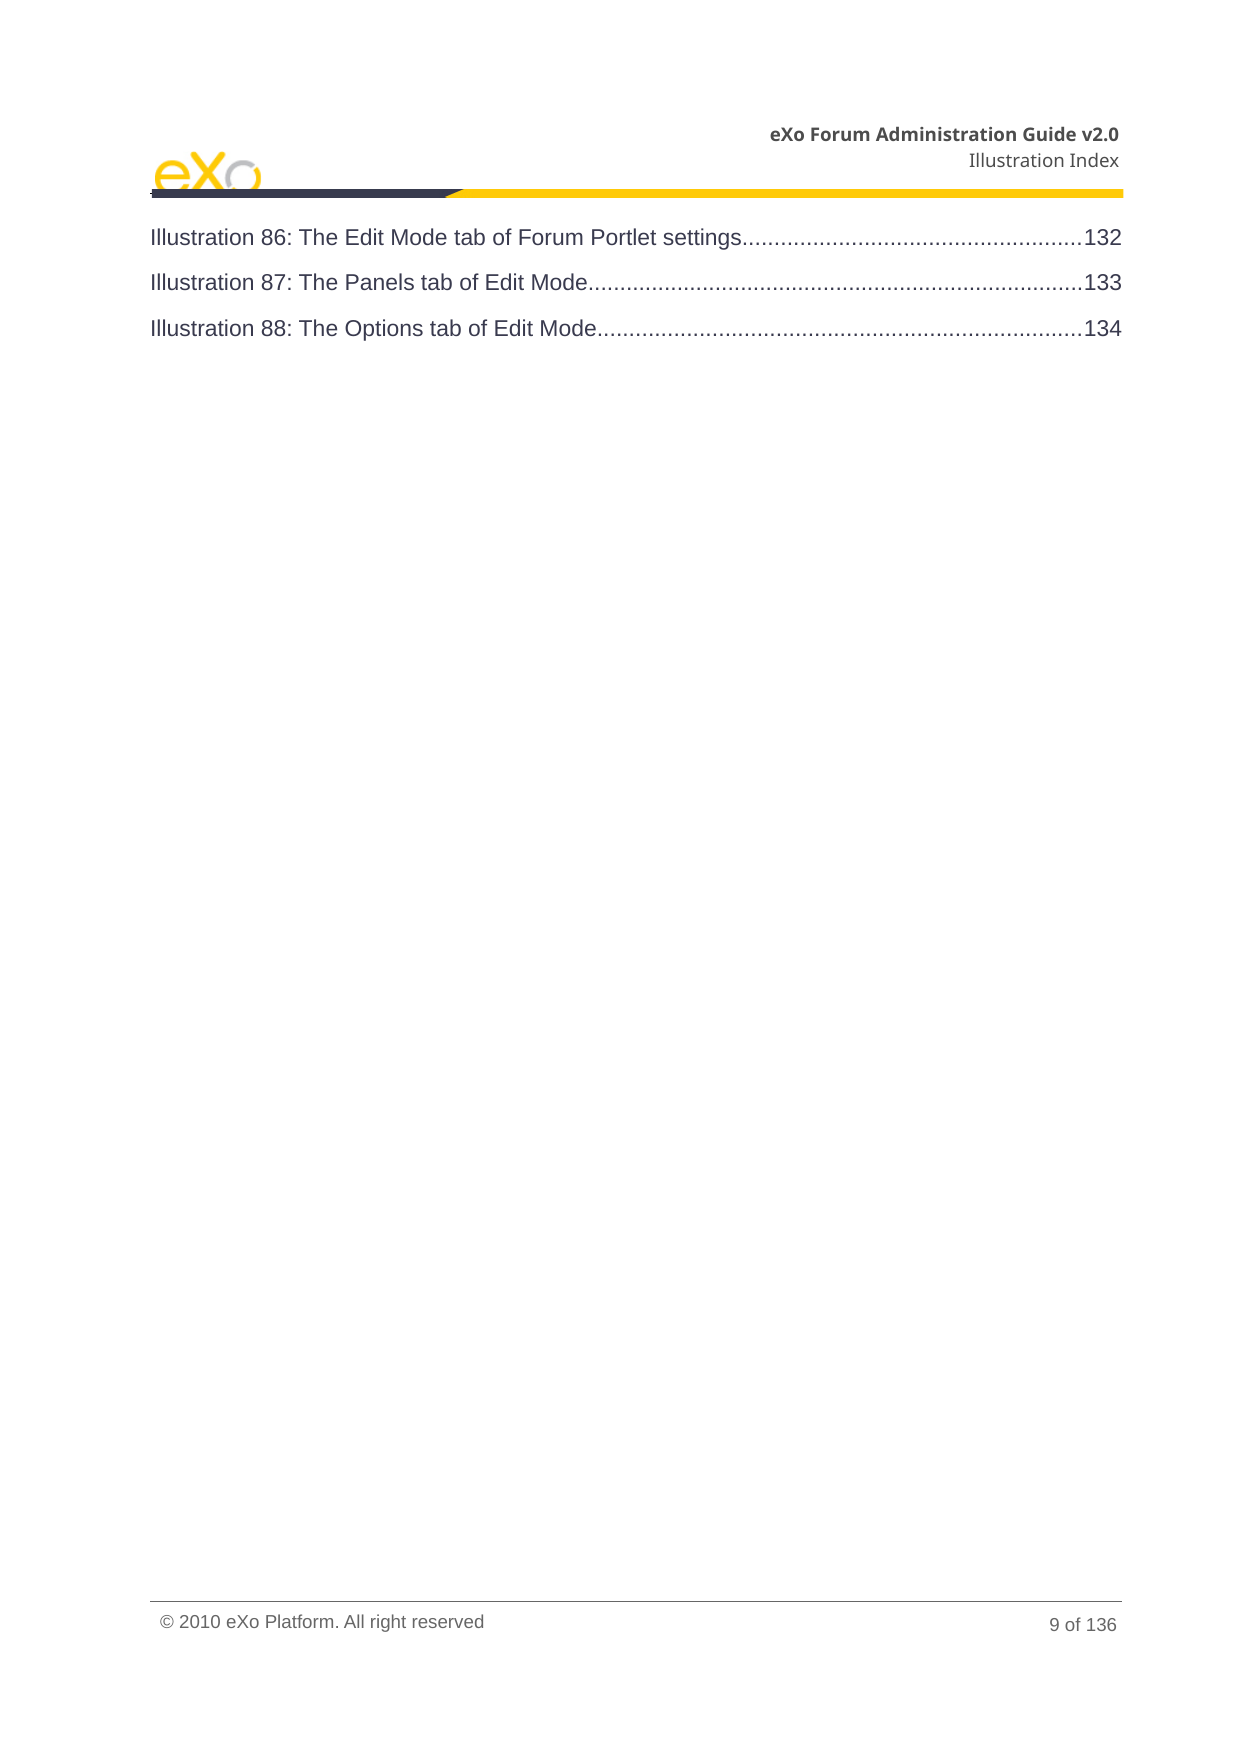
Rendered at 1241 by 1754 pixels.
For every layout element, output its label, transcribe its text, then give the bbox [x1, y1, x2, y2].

text Illustration 86: The Edit Mode tab of Forum Portlet settings 132 [150, 223, 1122, 250]
text Illustration 88: The Options tab of Edit Mode 134 [150, 315, 1122, 342]
text Illustration 87: The Panels tab of Edit Mode 133 [150, 269, 1122, 296]
picture [151, 151, 1124, 198]
